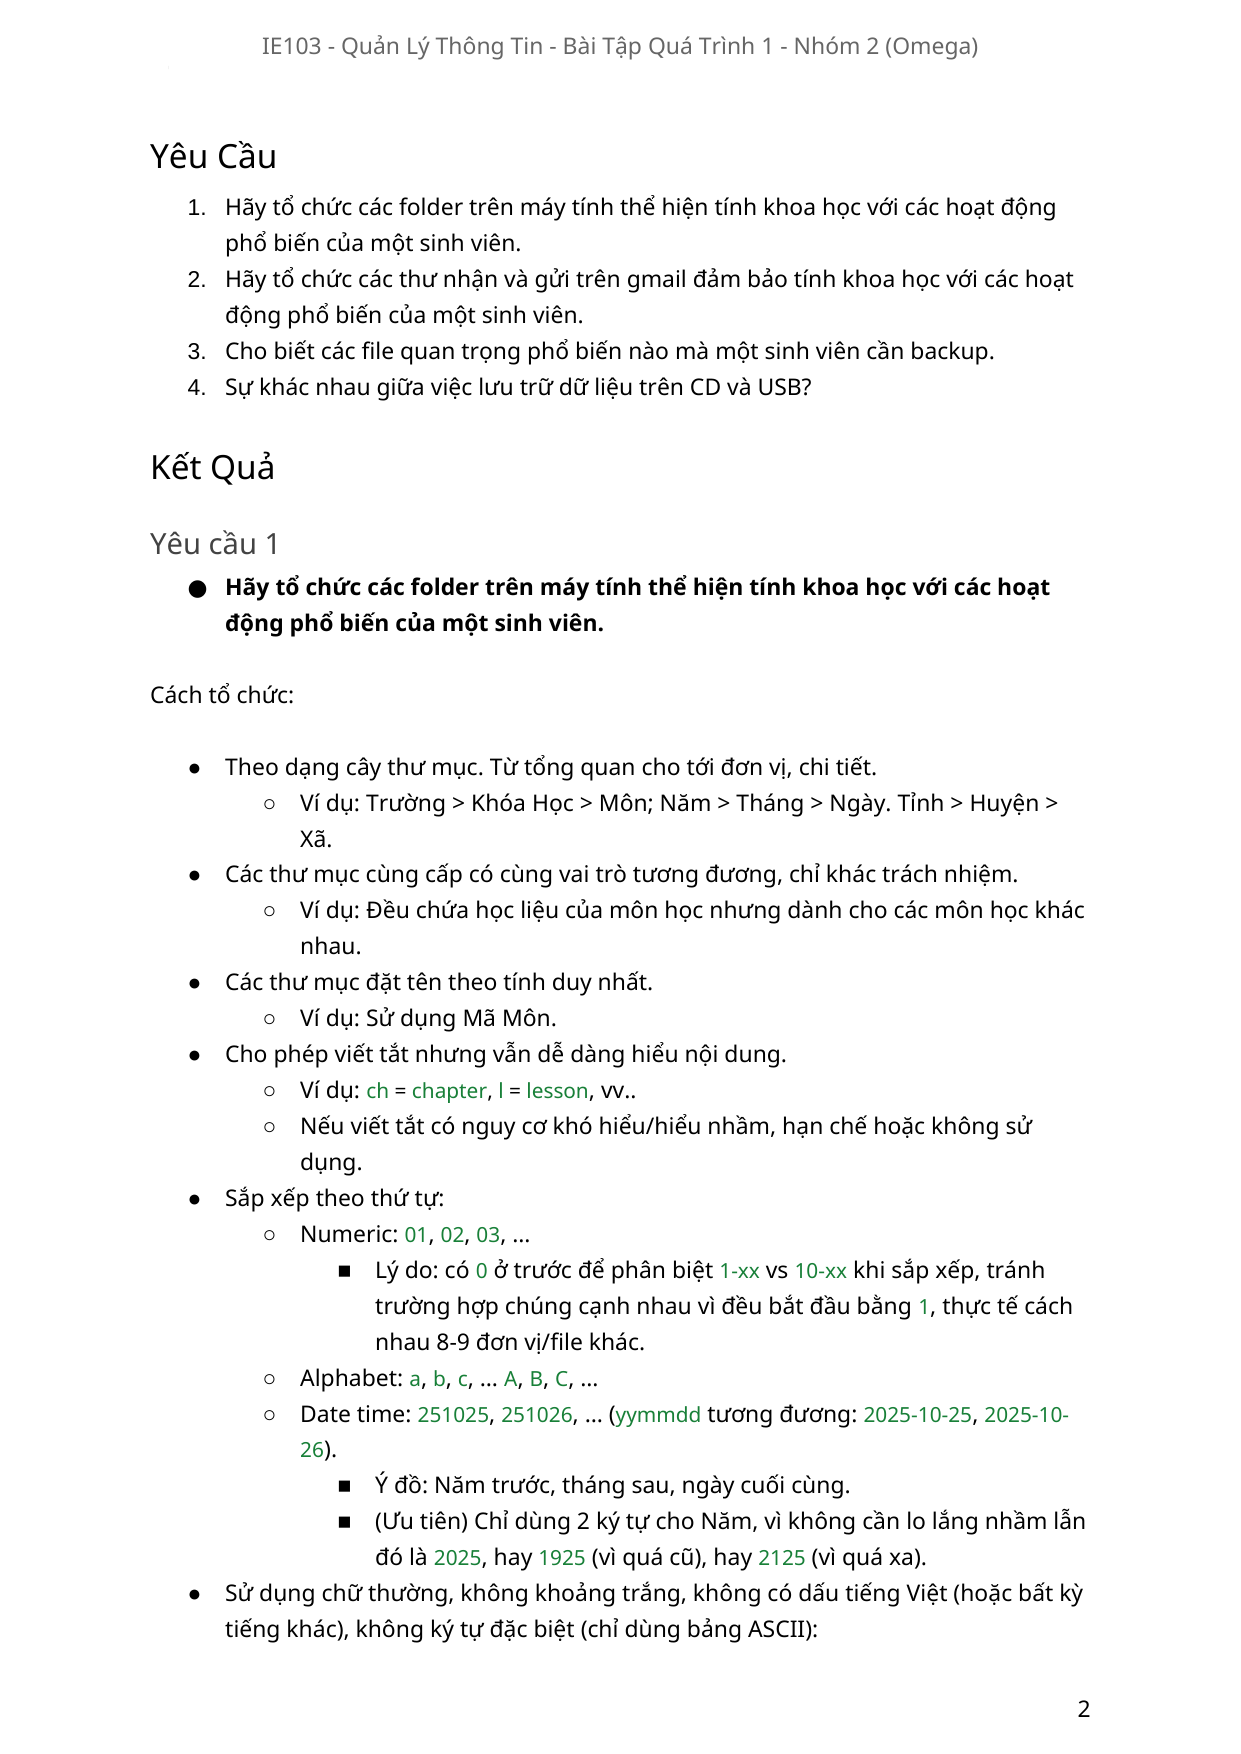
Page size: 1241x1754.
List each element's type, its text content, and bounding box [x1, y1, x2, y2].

list Sắp xếp theo thứ tự: [187, 1182, 1090, 1213]
list Date time: 251025, 251026, … (yymmdd tương đương: 2025-10-25, 2025-10-26). [262, 1397, 1090, 1465]
list Cho biết các file quan trọng phổ biến nào mà một sinh viên cần backup. [187, 335, 1090, 366]
list Hãy tổ chức các folder trên máy tính thể hiện tính khoa học với các hoạt động phổ biến của một sinh viên. [187, 191, 1090, 258]
list (Ưu tiên) Chỉ dùng 2 ký tự cho Năm, vì không cần lo lắng nhầm lẫn đó là 2025, hay 1925 (vì quá cũ), hay 2125 (vì quá xa). [337, 1505, 1090, 1572]
list Alphabet: a, b, c, … A, B, C, … [262, 1362, 1090, 1393]
list Ví dụ: Đều chứa học liệu của môn học nhưng dành cho các môn học khác nhau. [262, 894, 1090, 962]
list Theo dạng cây thư mục. Từ tổng quan cho tới đơn vị, chi tiết. [187, 751, 1090, 782]
list Nếu viết tắt có nguy cơ khó hiểu/hiểu nhầm, hạn chế hoặc không sử dụng. [262, 1110, 1090, 1177]
subtitle Yêu Cầu [150, 133, 1090, 178]
text Cách tổ chức: [150, 679, 1090, 710]
list Ví dụ: Trường > Khóa Học > Môn; Năm > Tháng > Ngày. Tỉnh > Huyện > Xã. [262, 787, 1090, 854]
list Sử dụng chữ thường, không khoảng trắng, không có dấu tiếng Việt (hoặc bất kỳ tiếng khác), không ký tự đặc biệt (chỉ dùng bảng ASCII): [187, 1577, 1090, 1644]
list Hãy tổ chức các folder trên máy tính thể hiện tính khoa học với các hoạt động phổ biến của một sinh viên. [187, 571, 1090, 638]
list Lý do: có 0 ở trước để phân biệt 1-xx vs 10-xx khi sắp xếp, tránh trường hợp chúng cạnh nhau vì đều bắt đầu bằng 1, thực tế cách nhau 8-9 đơn vị/file khác. [337, 1254, 1090, 1357]
list Hãy tổ chức các thư nhận và gửi trên gmail đảm bảo tính khoa học với các hoạt động phổ biến của một sinh viên. [187, 263, 1090, 330]
list Cho phép viết tắt nhưng vẫn dễ dàng hiểu nội dung. [187, 1038, 1090, 1069]
subtitle Kết Quả [150, 444, 1090, 489]
list Sự khác nhau giữa việc lưu trữ dữ liệu trên CD và USB? [187, 371, 1090, 402]
list Numeric: 01, 02, 03, … [262, 1218, 1090, 1249]
list Ý đồ: Năm trước, tháng sau, ngày cuối cùng. [337, 1469, 1090, 1501]
list Các thư mục đặt tên theo tính duy nhất. [187, 966, 1090, 997]
list Ví dụ: ch = chapter, l = lesson, vv.. [262, 1074, 1090, 1105]
subtitle Yêu cầu 1 [150, 523, 1090, 563]
list Các thư mục cùng cấp có cùng vai trò tương đương, chỉ khác trách nhiệm. [187, 858, 1090, 890]
list Ví dụ: Sử dụng Mã Môn. [262, 1002, 1090, 1033]
